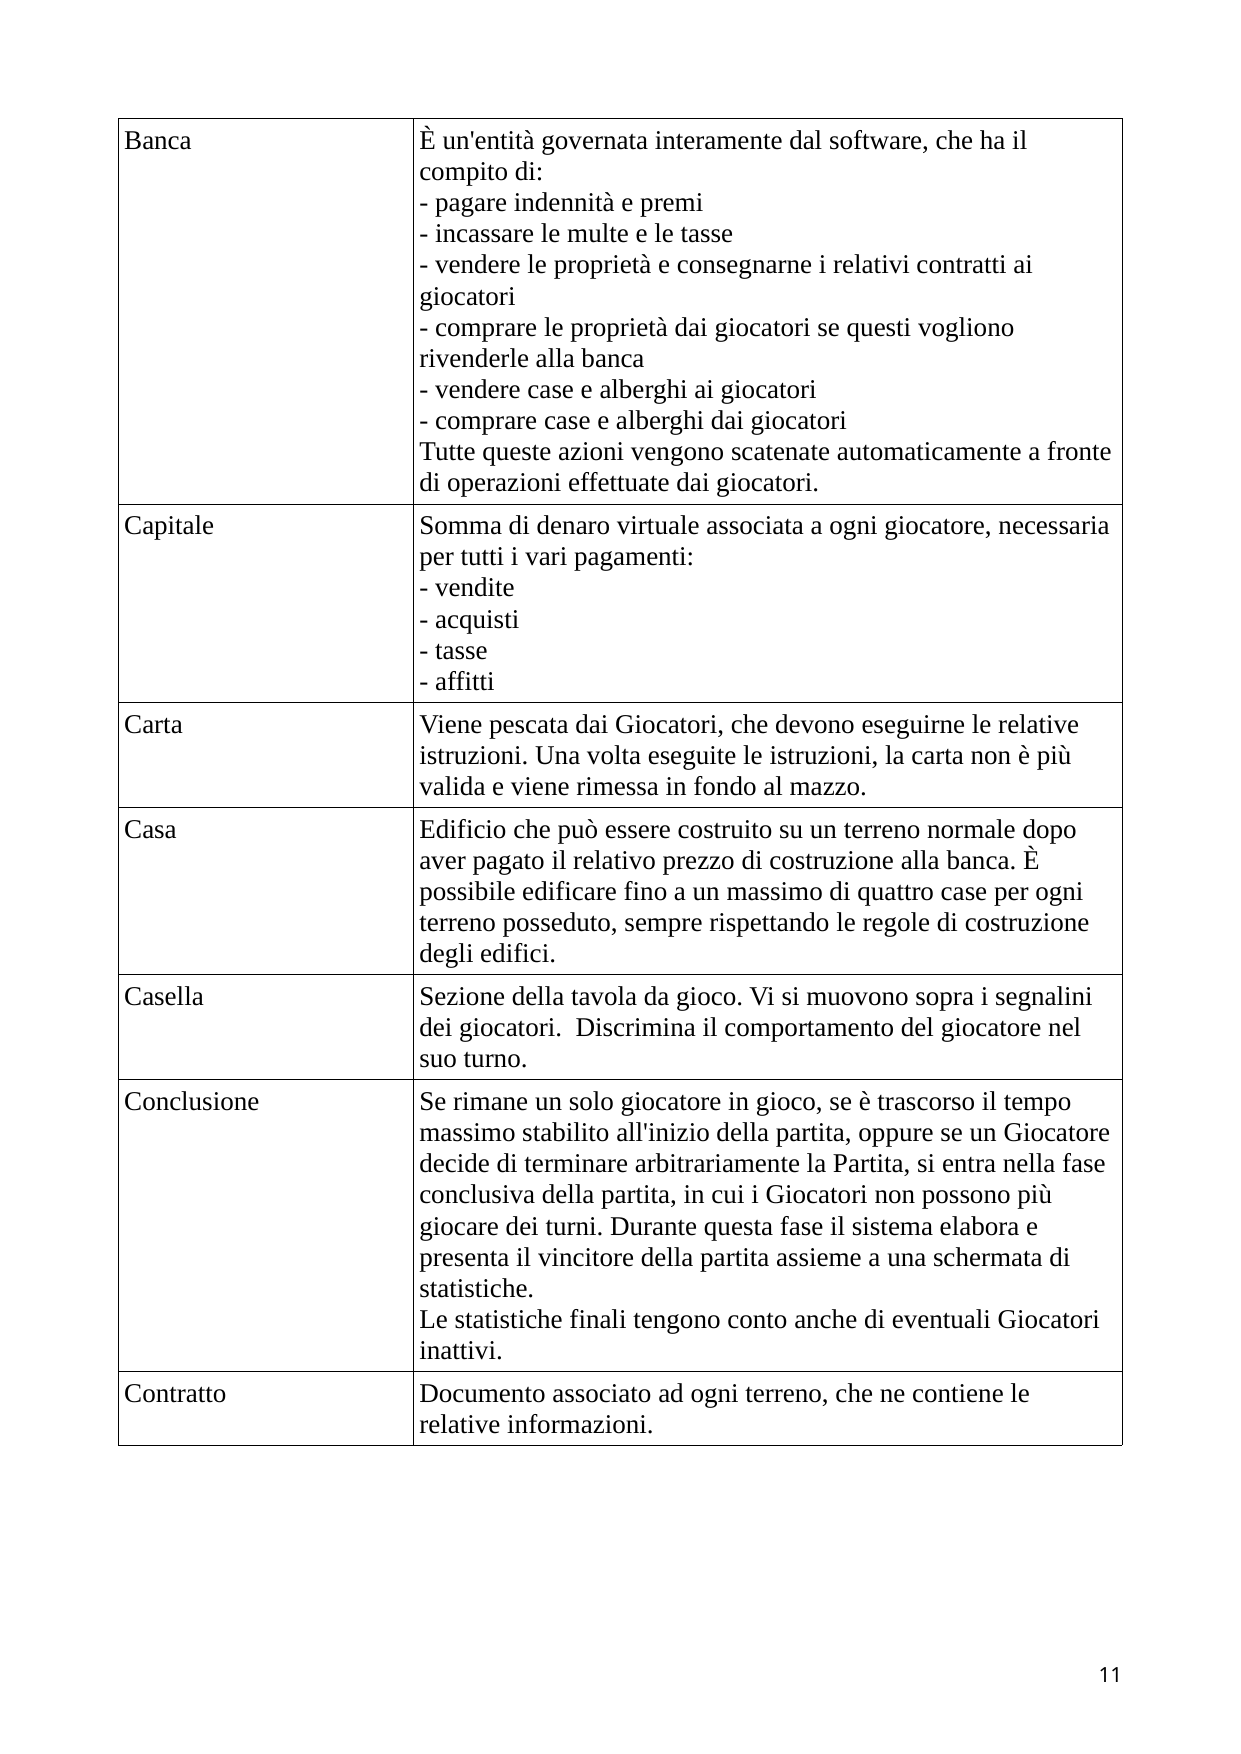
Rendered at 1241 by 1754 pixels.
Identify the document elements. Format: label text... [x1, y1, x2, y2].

table_cell Edificio che può essere costruito su un terreno normale dopo aver pagato il relativo prezzo di costruzione alla banca. È possibile edificare fino a un massimo di quattro case per ogni terreno posseduto, sempre rispettando le regole di costruzione degli edifici. [414, 808, 1122, 974]
table_cell È un'entità governata interamente dal software, che ha il compito di: - pagare indennità e premi - incassare le multe e le tasse - vendere le proprietà e consegnarne i relativi contratti ai giocatori - comprare le proprietà dai giocatori se questi vogliono rivenderle alla banca - vendere case e alberghi ai giocatori - comprare case e alberghi dai giocatori Tutte queste azioni vengono scatenate automaticamente a fronte di operazioni effettuate dai giocatori. [414, 119, 1122, 503]
table_cell Carta [119, 703, 413, 807]
table_cell Viene pescata dai Giocatori, che devono eseguirne le relative istruzioni. Una volta eseguite le istruzioni, la carta non è più valida e viene rimessa in fondo al mazzo. [414, 703, 1122, 807]
table_cell Contratto [119, 1372, 413, 1445]
table_cell Documento associato ad ogni terreno, che ne contiene le relative informazioni. [414, 1372, 1122, 1445]
table_cell Capitale [119, 505, 413, 702]
table_cell Casa [119, 808, 413, 974]
table_cell Conclusione [119, 1080, 413, 1371]
table_cell Banca [119, 119, 413, 503]
table_cell Casella [119, 975, 413, 1079]
table_cell Somma di denaro virtuale associata a ogni giocatore, necessaria per tutti i vari pagamenti: - vendite - acquisti - tasse - affitti [414, 505, 1122, 702]
table_cell Sezione della tavola da gioco. Vi si muovono sopra i segnalini dei giocatori. Discrimina il comportamento del giocatore nel suo turno. [414, 975, 1122, 1079]
table_cell Se rimane un solo giocatore in gioco, se è trascorso il tempo massimo stabilito all'inizio della partita, oppure se un Giocatore decide di terminare arbitrariamente la Partita, si entra nella fase conclusiva della partita, in cui i Giocatori non possono più giocare dei turni. Durante questa fase il sistema elabora e presenta il vincitore della partita assieme a una schermata di statistiche. Le statistiche finali tengono conto anche di eventuali Giocatori inattivi. [414, 1080, 1122, 1371]
